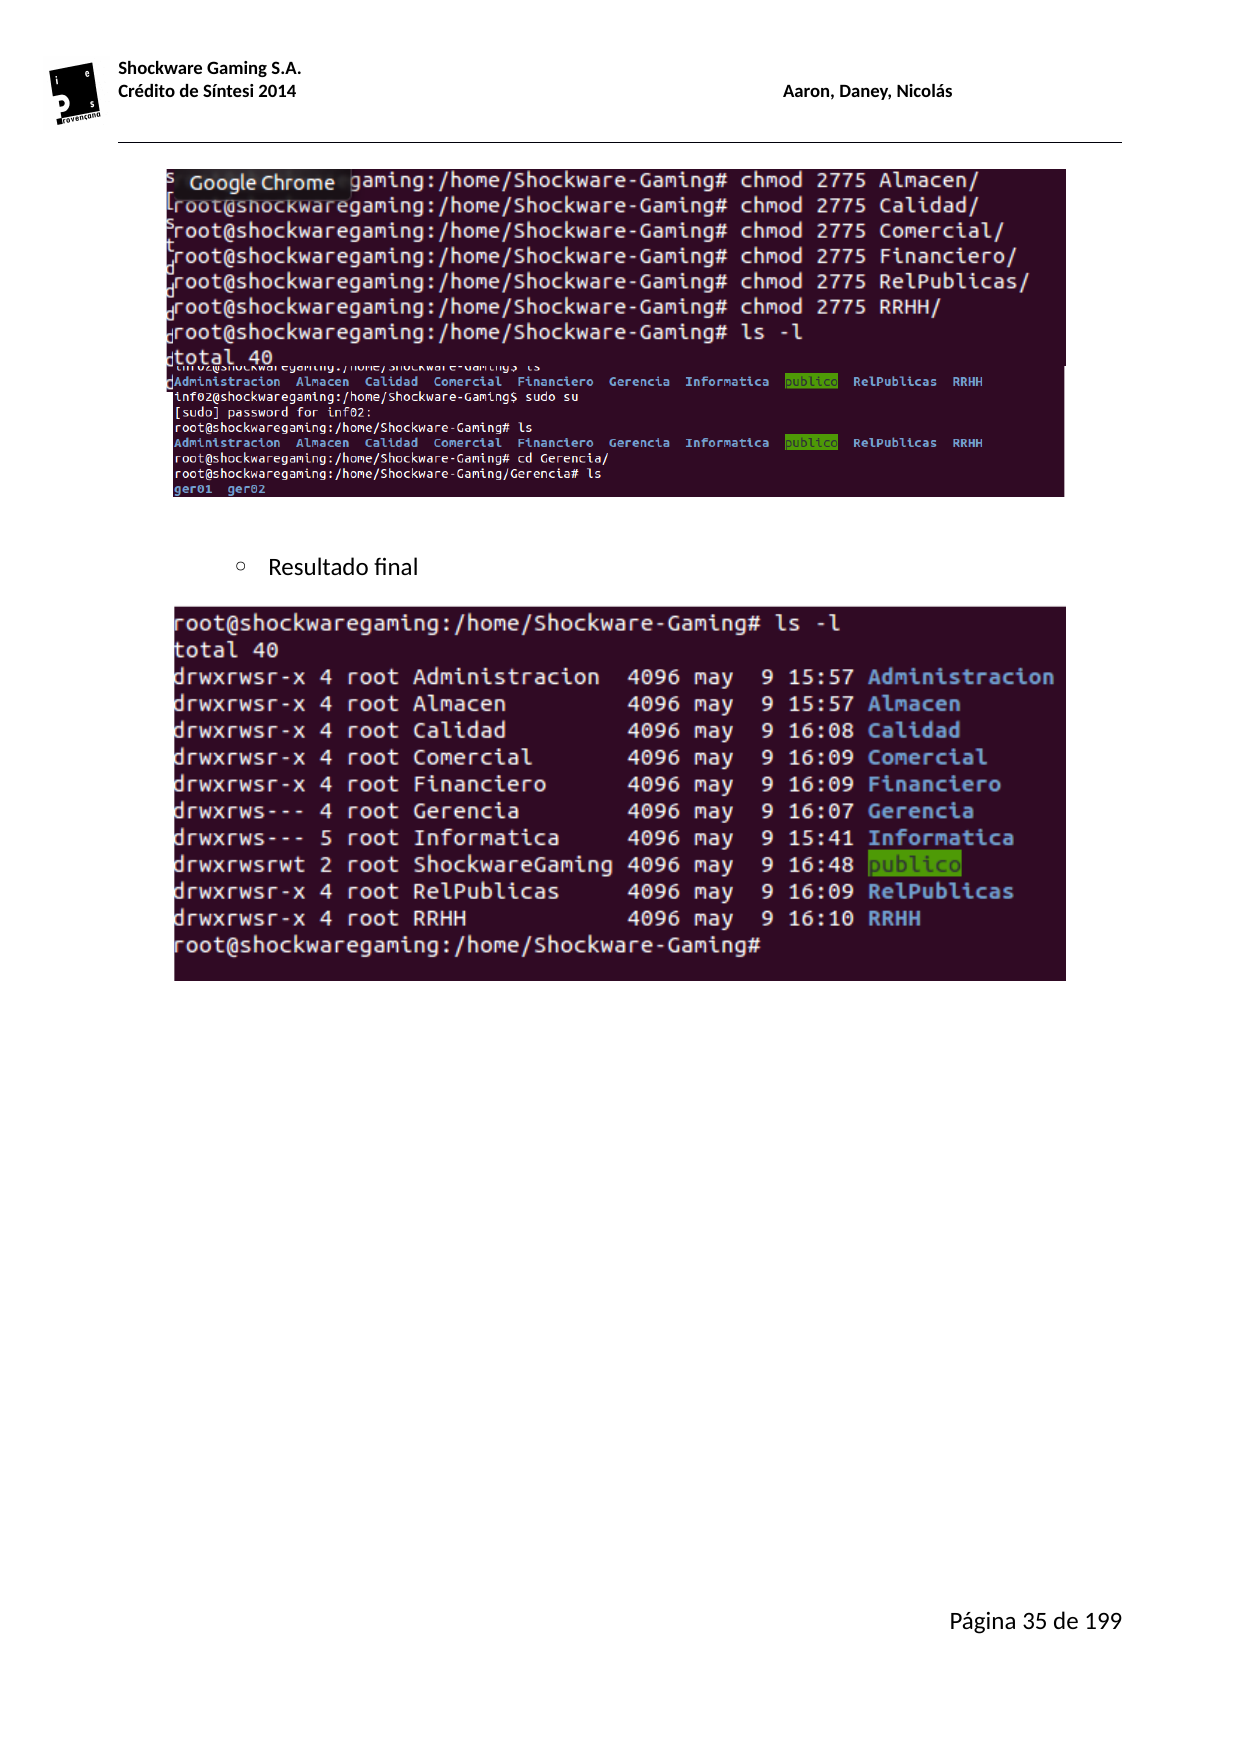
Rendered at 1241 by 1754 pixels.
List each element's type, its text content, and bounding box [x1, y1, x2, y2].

picture [174, 605, 1066, 981]
picture [43, 56, 110, 130]
list Resultado final [231, 551, 1122, 581]
picture [166, 169, 1066, 497]
